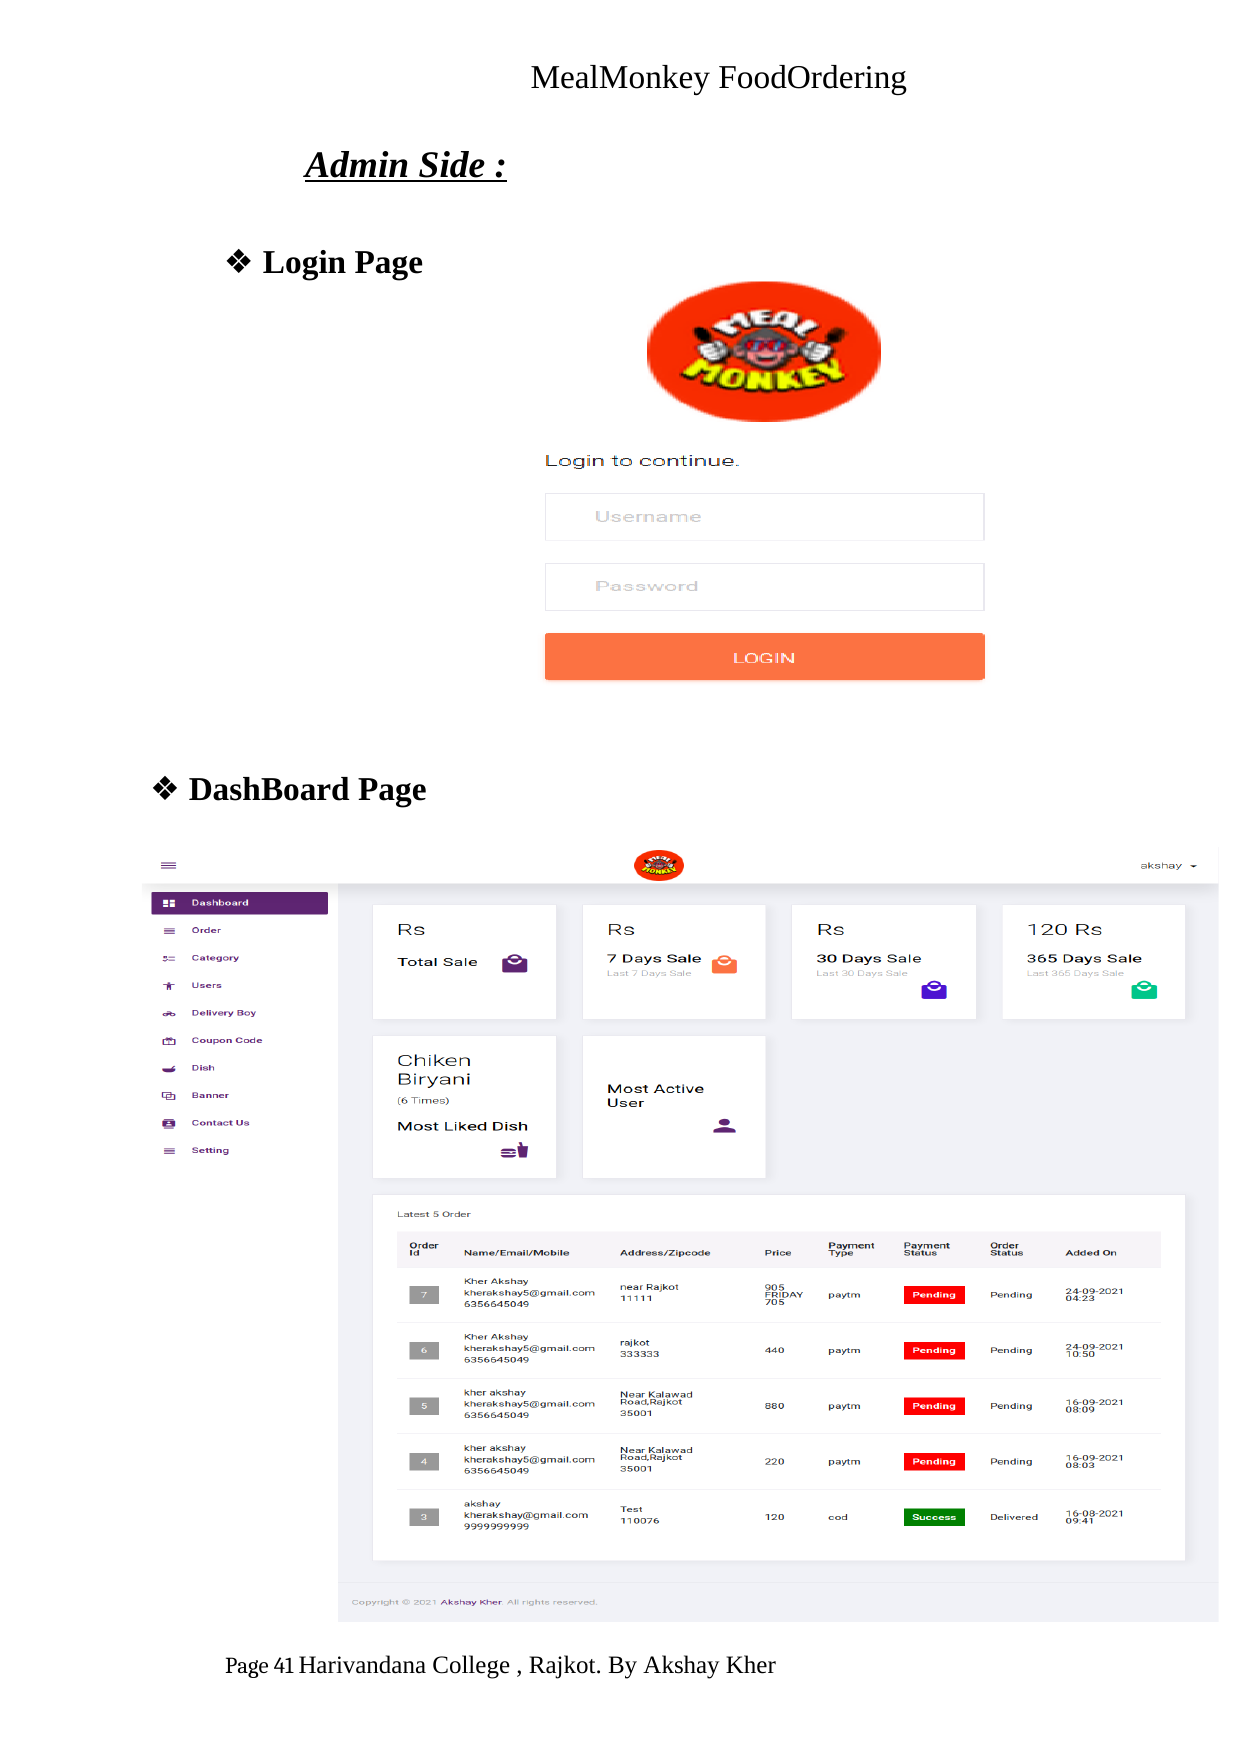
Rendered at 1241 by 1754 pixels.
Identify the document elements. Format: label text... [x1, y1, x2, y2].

picture [141, 847, 1219, 1622]
text ❖ Login Page [223, 238, 470, 283]
text ❖ DashBoard Page [150, 765, 1227, 810]
text Admin Side : [300, 142, 571, 186]
picture [470, 236, 1059, 724]
